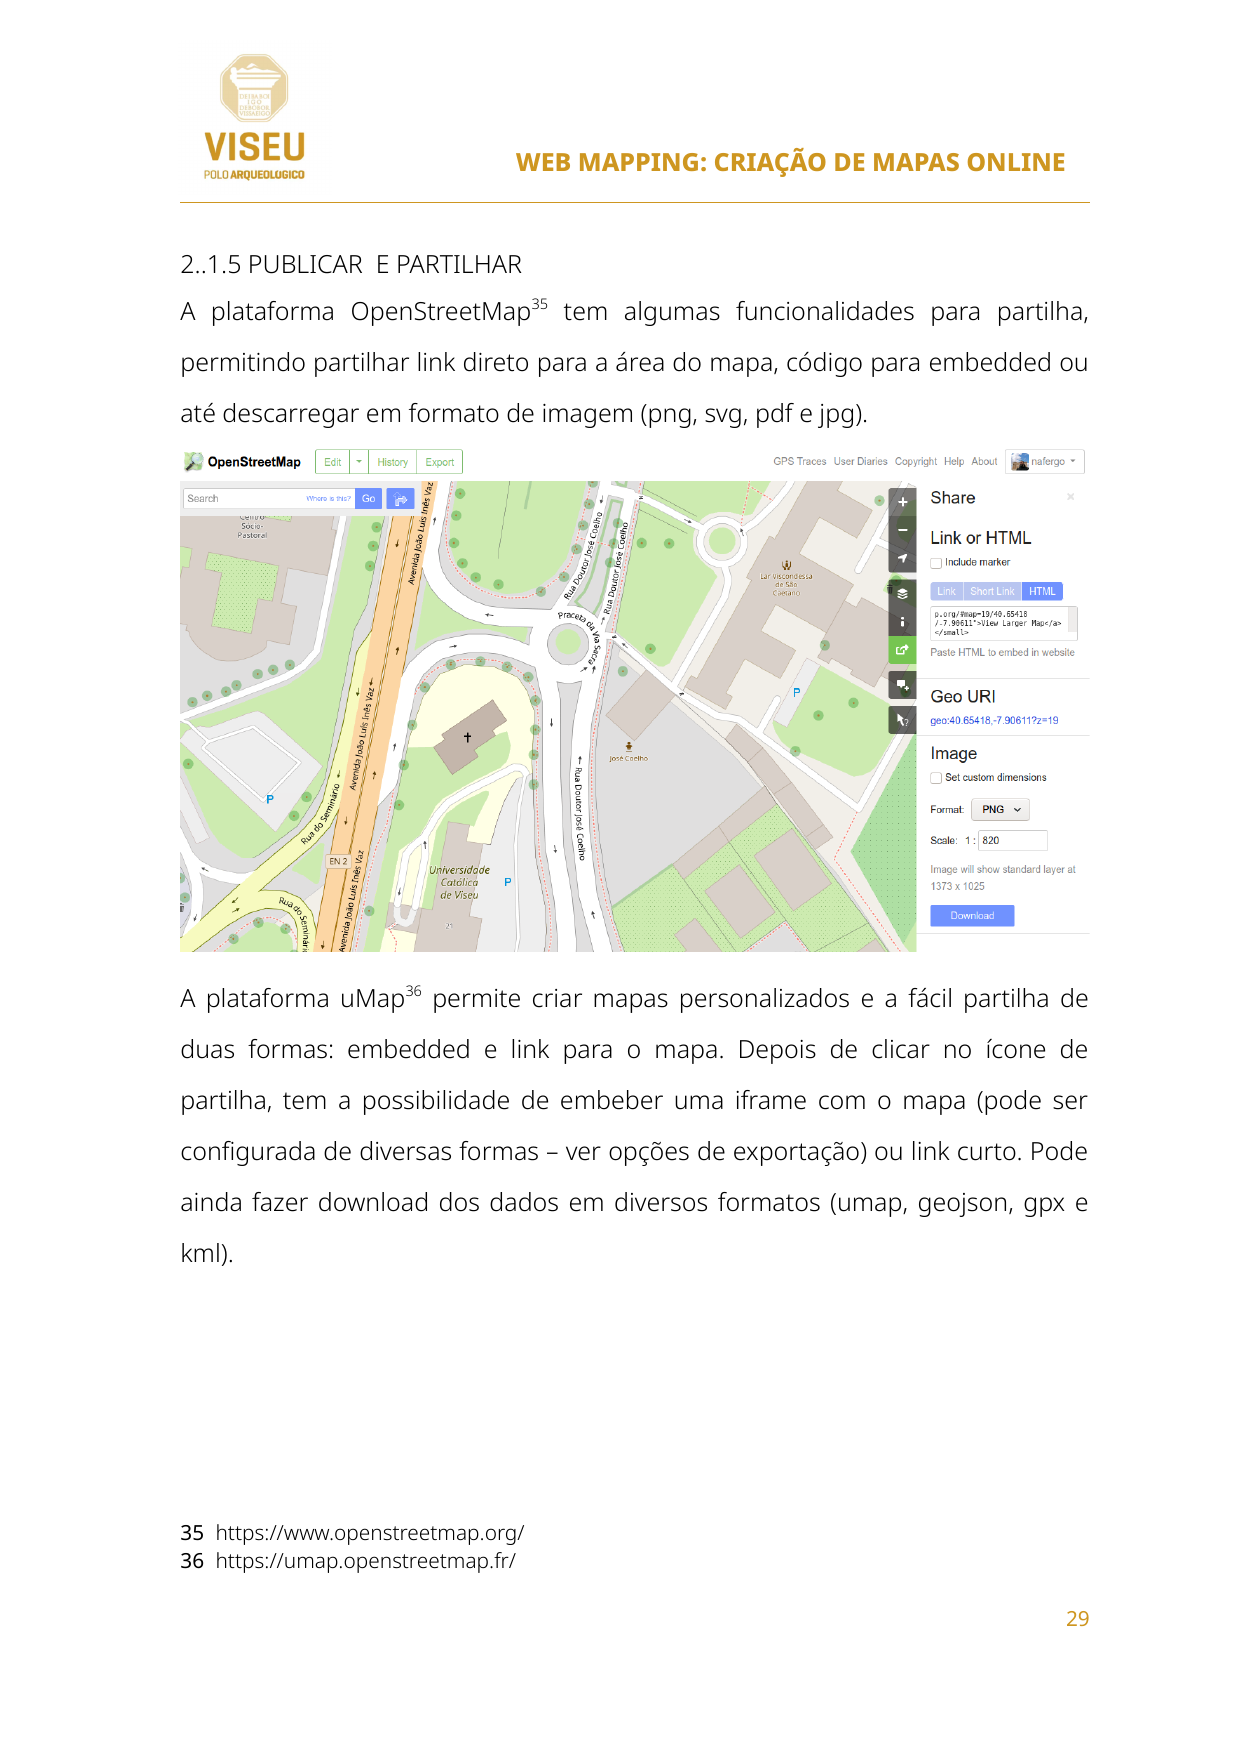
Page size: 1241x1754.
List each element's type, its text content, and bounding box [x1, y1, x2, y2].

text A plataforma OpenStreetMap tem algumas funcionalidades para partilha, permitindo partilhar link direto para a área do mapa, código para embedded ou até descarregar em formato de imagem (png, svg, pdf e jpg). [180, 293, 1090, 430]
text A plataforma uMap permite criar mapas personalizados e a fácil partilha de duas formas: embedded e link para o mapa. Depois de clicar no ícone de partilha, tem a possibilidade de embeber uma iframe com o mapa (pode ser configurada de diversas formas – ver opções de exportação) ou link curto. Pode ainda fazer download dos dados em diversos formatos (umap, geojson, gpx e kml). [180, 952, 1090, 1269]
subtitle 2..1.5 Publicar e PArtilhar [180, 247, 1090, 281]
text https://www.openstreetmap.org/ [180, 1518, 1090, 1547]
text https://umap.openstreetmap.fr/ [180, 1547, 1090, 1575]
picture [180, 445, 1090, 952]
